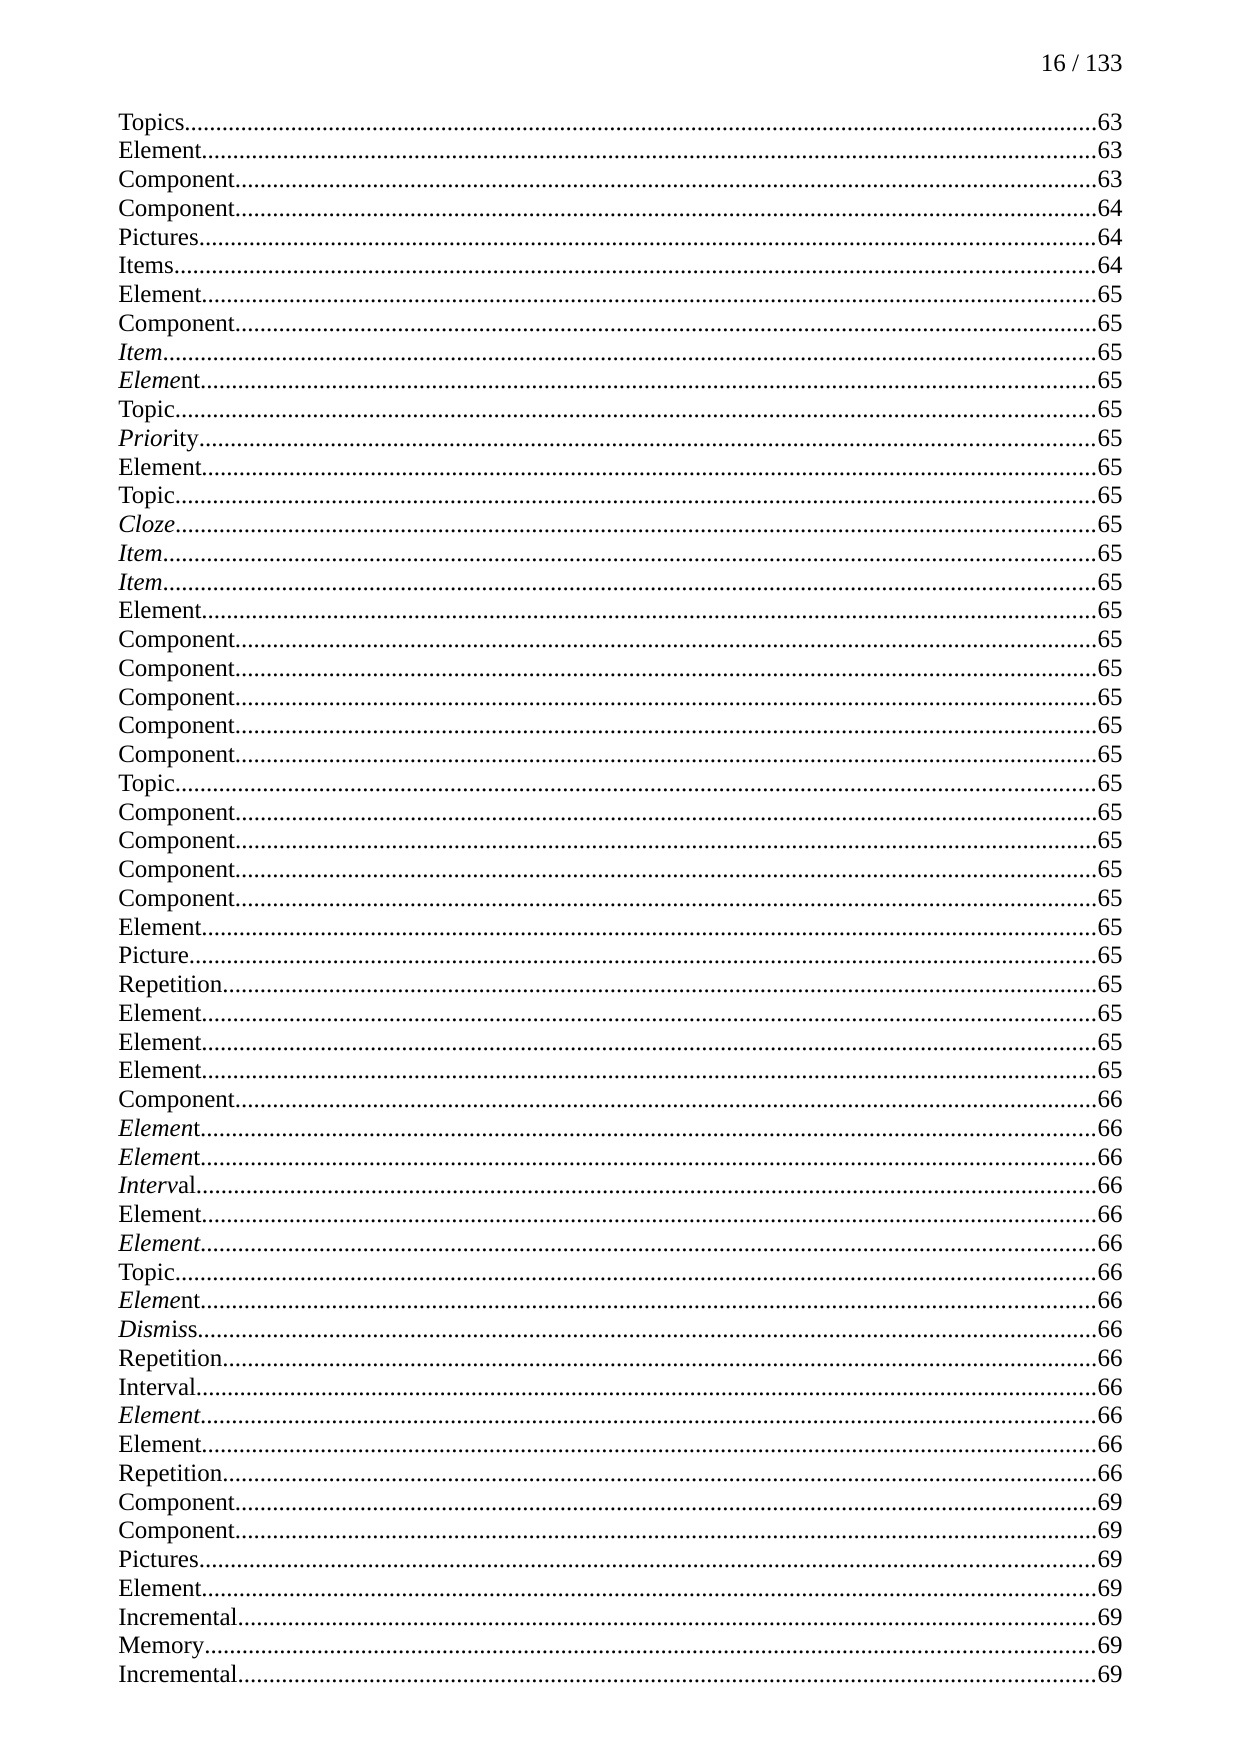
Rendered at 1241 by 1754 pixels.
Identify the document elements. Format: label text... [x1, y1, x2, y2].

text Component 65 [118, 883, 1122, 912]
text Cloze 65 [118, 509, 1122, 538]
text Item 65 [118, 337, 1122, 366]
text Items 64 [118, 251, 1122, 279]
text Interval 66 [118, 1372, 1122, 1401]
text Incremental 69 [118, 1602, 1122, 1631]
text Topic 65 [118, 481, 1122, 509]
text Repetition 66 [118, 1458, 1122, 1487]
text Element 65 [118, 1056, 1122, 1084]
text Component 65 [118, 653, 1122, 682]
text Component 64 [118, 193, 1122, 222]
text Component 65 [118, 624, 1122, 653]
text Element 66 [118, 1401, 1122, 1429]
text Item 65 [118, 567, 1122, 596]
text Topic 66 [118, 1257, 1122, 1286]
text Interval 66 [118, 1171, 1122, 1199]
text Element 66 [118, 1142, 1122, 1171]
text Component 69 [118, 1516, 1122, 1544]
text Element 66 [118, 1286, 1122, 1314]
text Component 65 [118, 826, 1122, 854]
text Incremental 69 [118, 1659, 1122, 1688]
text Component 65 [118, 739, 1122, 768]
text Component 63 [118, 164, 1122, 193]
text Pictures 69 [118, 1544, 1122, 1573]
text Element 66 [118, 1429, 1122, 1458]
text Element 66 [118, 1113, 1122, 1142]
text Item 65 [118, 538, 1122, 567]
text Component 69 [118, 1487, 1122, 1516]
text Topic 65 [118, 768, 1122, 797]
text Dismiss 66 [118, 1314, 1122, 1343]
text Element 65 [118, 998, 1122, 1027]
text Element 65 [118, 452, 1122, 481]
text Component 65 [118, 308, 1122, 337]
text Element 66 [118, 1199, 1122, 1228]
text Repetition 66 [118, 1343, 1122, 1372]
text Element 63 [118, 136, 1122, 164]
text Priority 65 [118, 423, 1122, 452]
text Picture 65 [118, 941, 1122, 969]
text Component 65 [118, 711, 1122, 739]
text Memory 69 [118, 1631, 1122, 1659]
text Component 65 [118, 682, 1122, 711]
text Pictures 64 [118, 222, 1122, 251]
text Component 65 [118, 797, 1122, 826]
text Element 65 [118, 366, 1122, 394]
text Component 65 [118, 854, 1122, 883]
text Topics 63 [118, 107, 1122, 136]
text Topic 65 [118, 394, 1122, 423]
text Element 65 [118, 912, 1122, 941]
text Element 65 [118, 596, 1122, 624]
text Element 66 [118, 1228, 1122, 1257]
text Element 65 [118, 279, 1122, 308]
text Component 66 [118, 1084, 1122, 1113]
text Element 69 [118, 1573, 1122, 1602]
text Element 65 [118, 1027, 1122, 1056]
text Repetition 65 [118, 969, 1122, 998]
